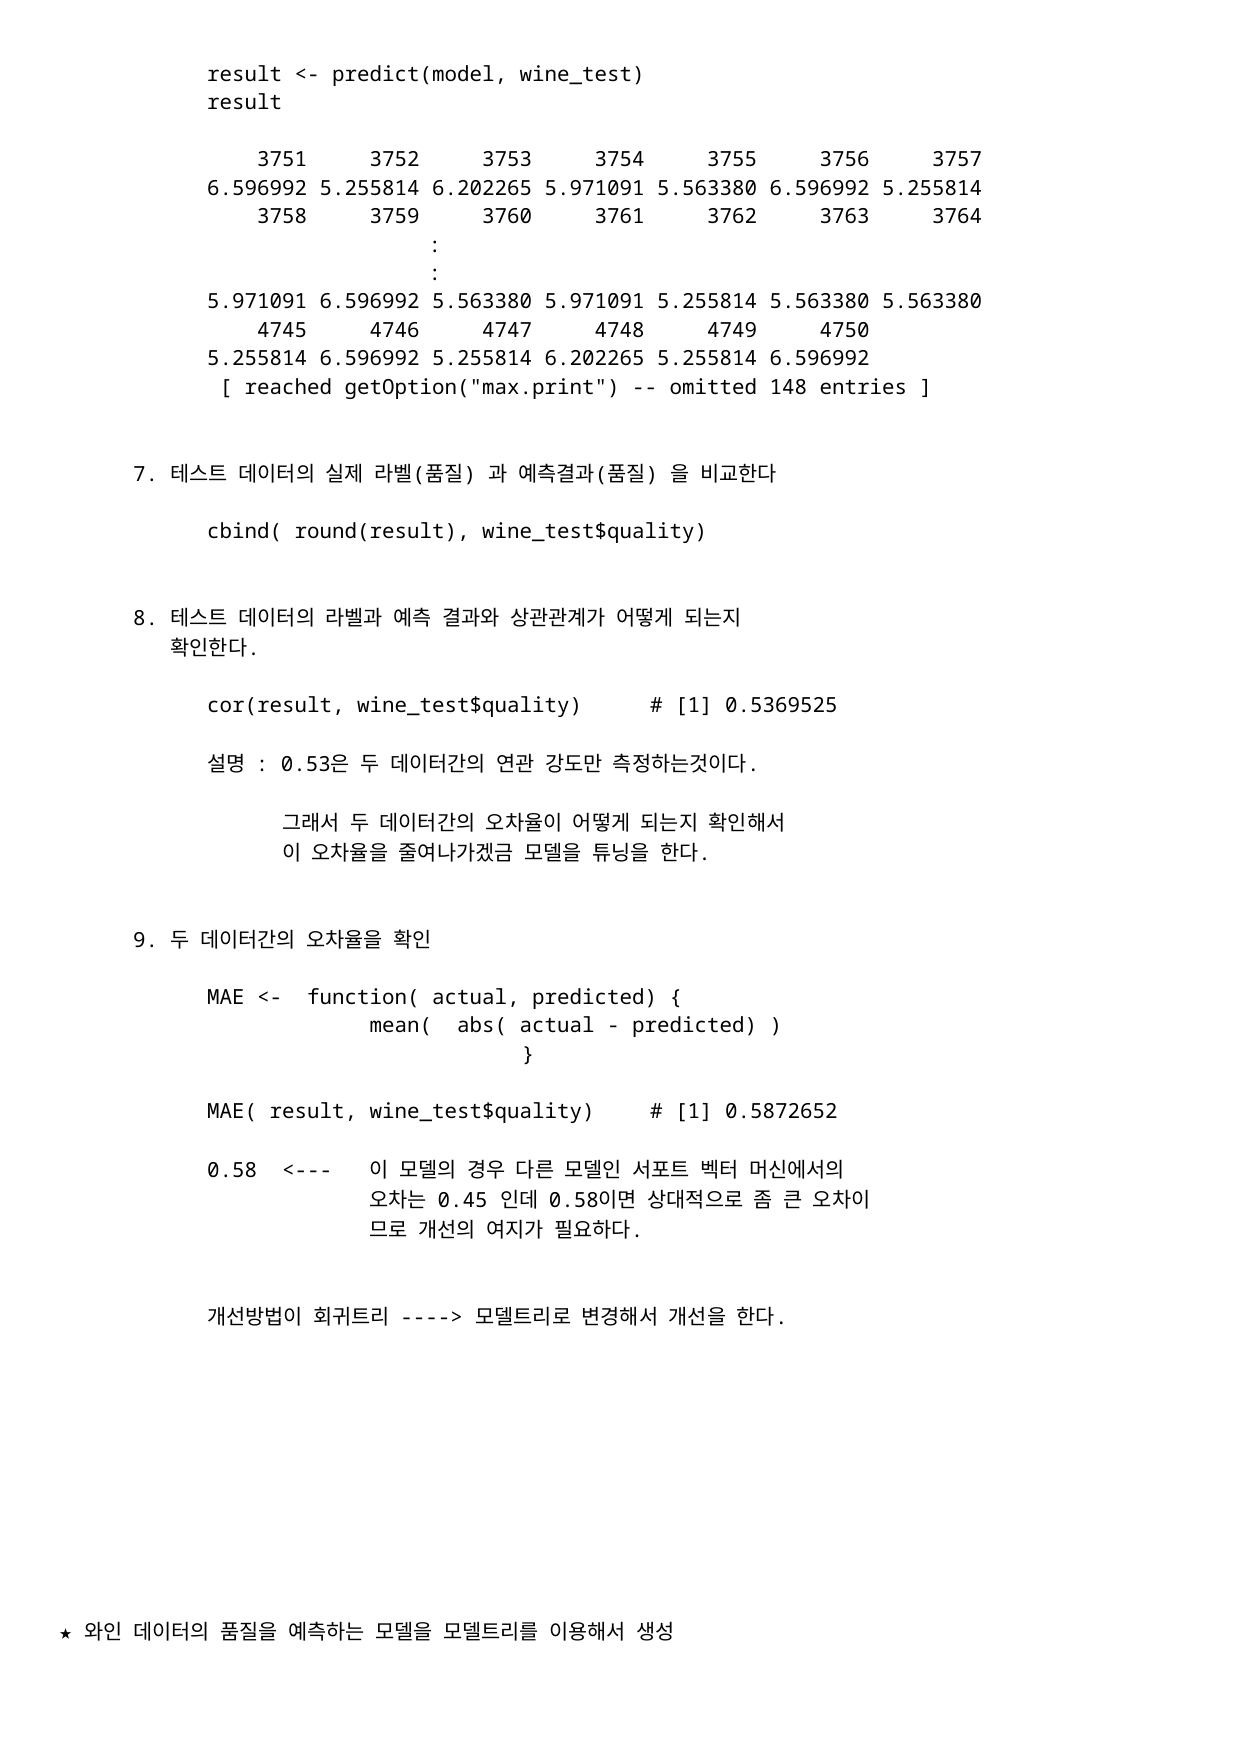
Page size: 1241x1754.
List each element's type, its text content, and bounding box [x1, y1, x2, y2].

text [ reached getOption("max.print") -- omitted 148 entries ] [59, 372, 1181, 400]
text MAE( result, wine_test$quality) # [1] 0.5872652 [59, 1096, 1181, 1124]
text : [59, 258, 1181, 287]
text ★ 와인 데이터의 품질을 예측하는 모델을 모델트리를 이용해서 생성 [59, 1615, 1181, 1646]
text 그래서 두 데이터간의 오차율이 어떻게 되는지 확인해서 [59, 806, 1181, 836]
text 확인한다. [59, 632, 1181, 662]
text cbind( round(result), wine_test$quality) [59, 516, 1181, 544]
text : [59, 230, 1181, 258]
text 설명 : 0.53은 두 데이터간의 연관 강도만 측정하는것이다. [59, 747, 1181, 777]
text 5.255814 6.596992 5.255814 6.202265 5.255814 6.596992 [59, 343, 1181, 372]
text 오차는 0.45 인데 0.58이면 상대적으로 좀 큰 오차이 [59, 1183, 1181, 1213]
text mean( abs( actual - predicted) ) [59, 1011, 1181, 1039]
text } [59, 1039, 1181, 1067]
text result [59, 87, 1181, 116]
text MAE <- function( actual, predicted) { [59, 982, 1181, 1011]
text 8. 테스트 데이터의 라벨과 예측 결과와 상관관계가 어떻게 되는지 [59, 601, 1181, 632]
text 6.596992 5.255814 6.202265 5.971091 5.563380 6.596992 5.255814 [59, 173, 1181, 201]
text 므로 개선의 여지가 필요하다. [59, 1213, 1181, 1244]
text 개선방법이 회귀트리 ----> 모델트리로 변경해서 개선을 한다. [59, 1301, 1181, 1331]
text 9. 두 데이터간의 오차율을 확인 [59, 923, 1181, 954]
text 0.58 <--- 이 모델의 경우 다른 모델인 서포트 벡터 머신에서의 [59, 1153, 1181, 1183]
text 3751 3752 3753 3754 3755 3756 3757 [59, 144, 1181, 173]
text 7. 테스트 데이터의 실제 라벨(품질) 과 예측결과(품질) 을 비교한다 [59, 457, 1181, 487]
text 3758 3759 3760 3761 3762 3763 3764 [59, 201, 1181, 230]
text 5.971091 6.596992 5.563380 5.971091 5.255814 5.563380 5.563380 [59, 287, 1181, 315]
text result <- predict(model, wine_test) [59, 59, 1181, 87]
text cor(result, wine_test$quality) # [1] 0.5369525 [59, 690, 1181, 719]
text 4745 4746 4747 4748 4749 4750 [59, 315, 1181, 343]
text 이 오차율을 줄여나가겠금 모델을 튜닝을 한다. [59, 836, 1181, 867]
